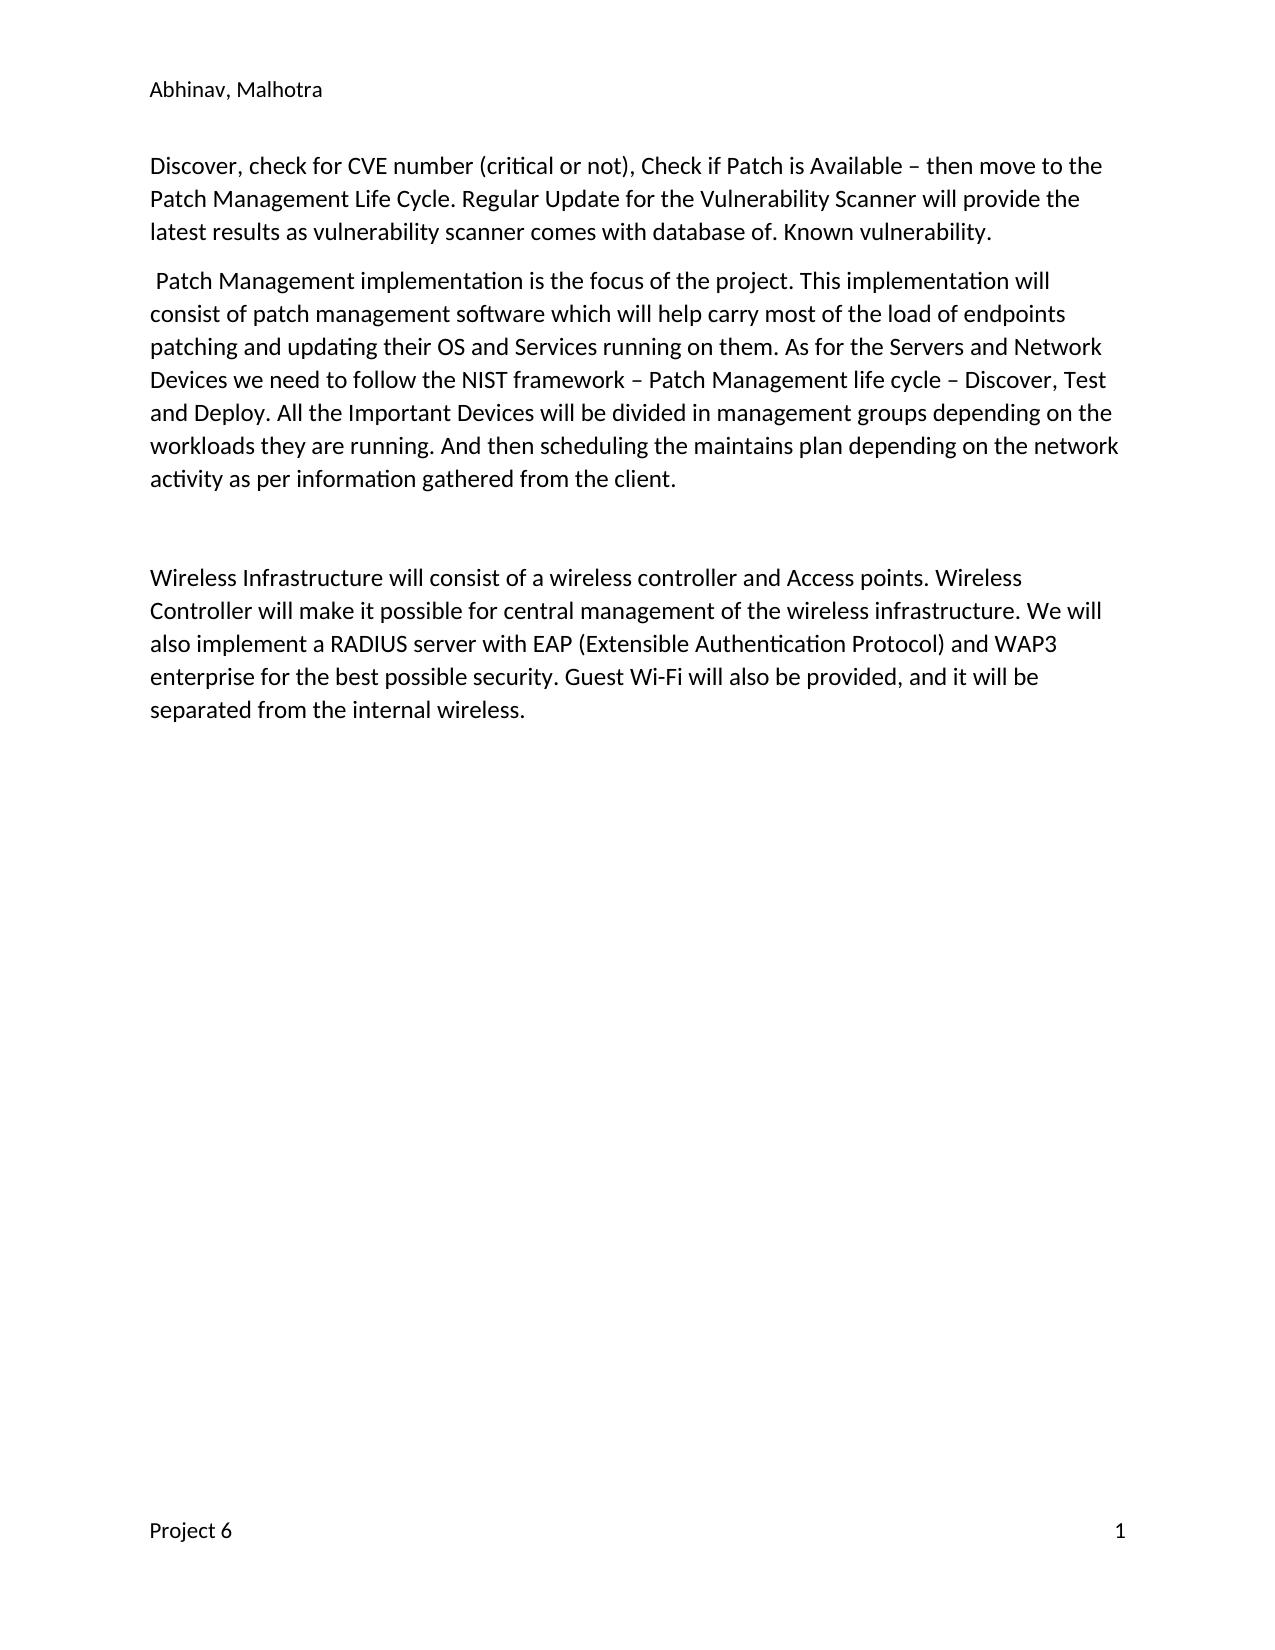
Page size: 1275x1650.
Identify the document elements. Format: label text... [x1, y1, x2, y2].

text Patch Management implementation is the focus of the project. This implementation will consist of patch management software which will help carry most of the load of endpoints patching and updating their OS and Services running on them. As for the Servers and Network Devices we need to follow the NIST framework – Patch Management life cycle – Discover, Test and Deploy. All the Important Devices will be divided in management groups depending on the workloads they are running. And then scheduling the maintains plan depending on the network activity as per information gathered from the client. [150, 265, 1125, 493]
text Discover, check for CVE number (critical or not), Check if Patch is Available – then move to the Patch Management Life Cycle. Regular Update for the Vulnerability Scanner will provide the latest results as vulnerability scanner comes with database of. Known vulnerability. [150, 150, 1125, 246]
text Wireless Infrastructure will consist of a wireless controller and Access points. Wireless Controller will make it possible for central management of the wireless infrastructure. We will also implement a RADIUS server with EAP (Extensible Authentication Protocol) and WAP3 enterprise for the best possible security. Guest Wi-Fi will also be provided, and it will be separated from the internal wireless. [150, 562, 1125, 724]
